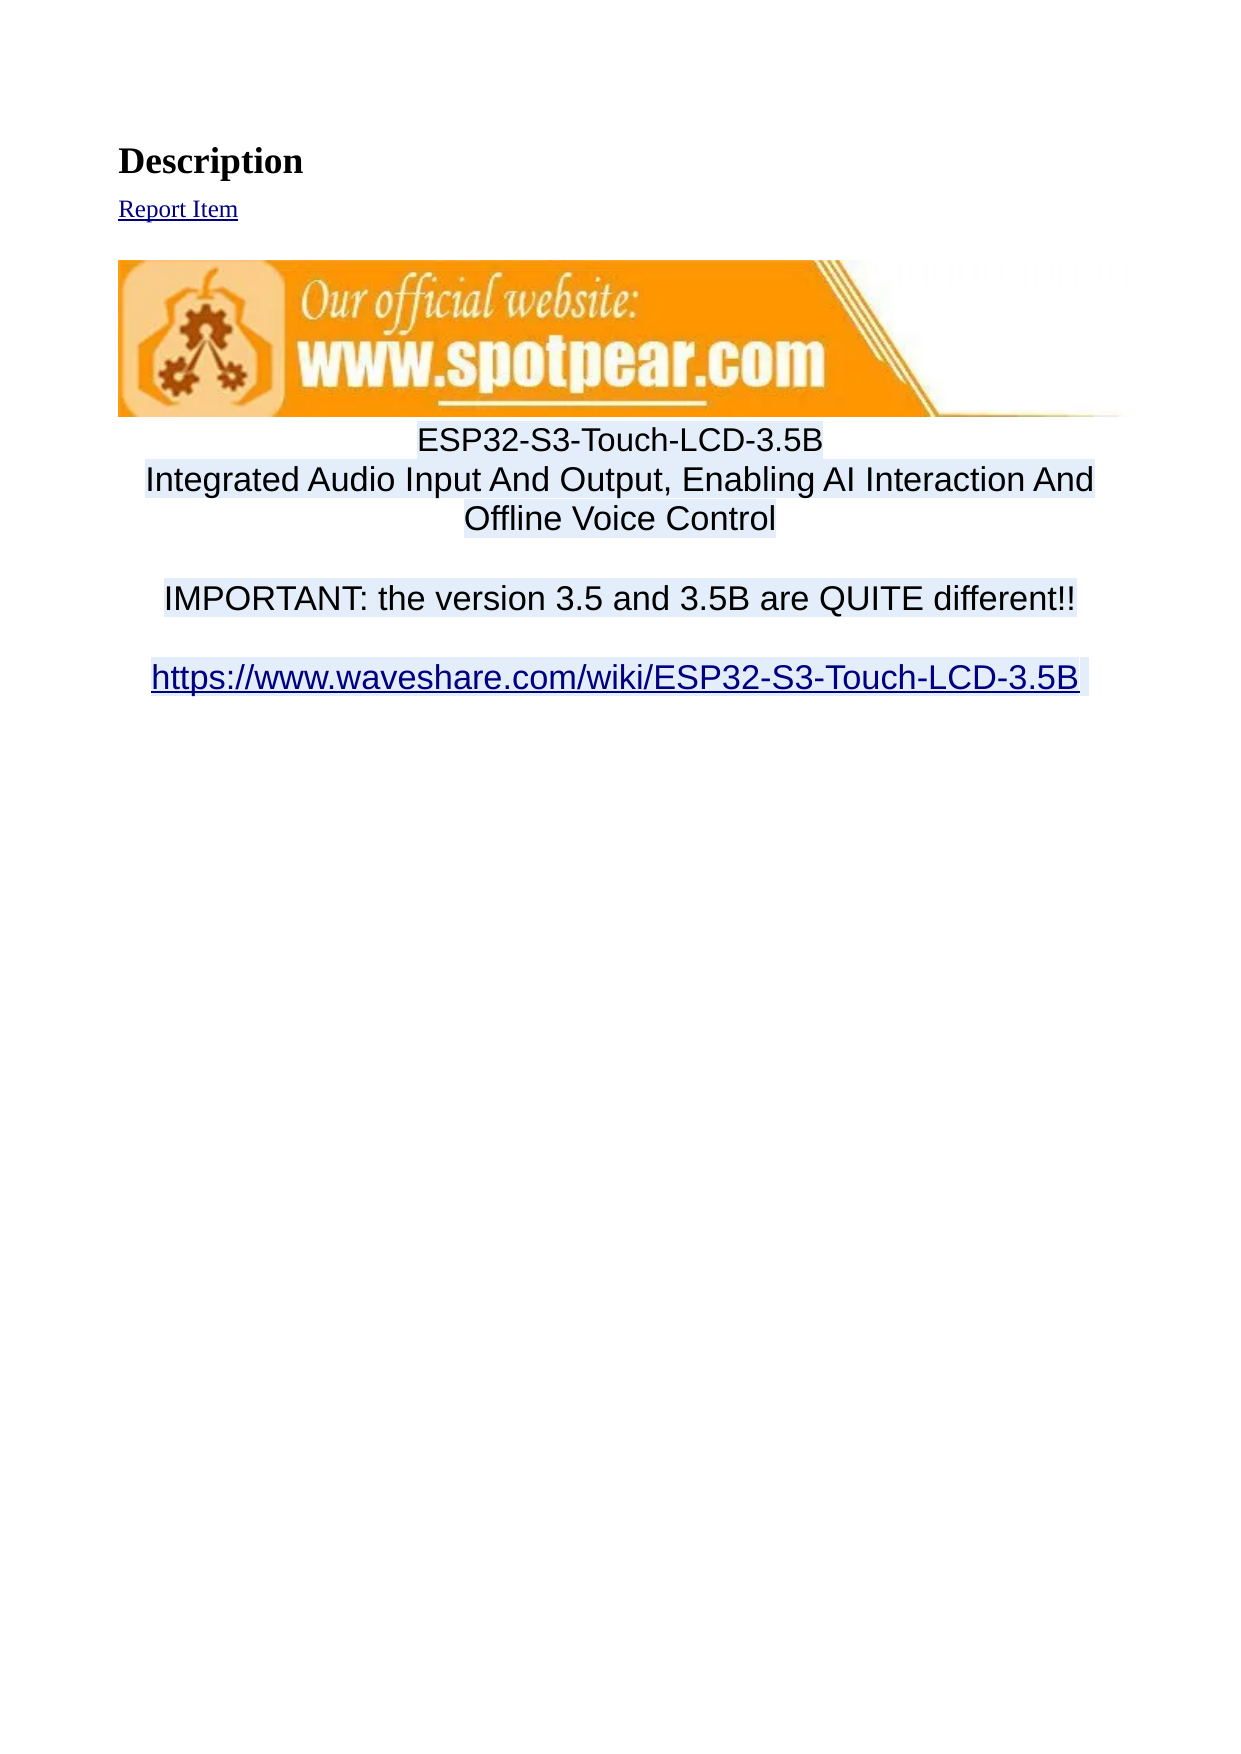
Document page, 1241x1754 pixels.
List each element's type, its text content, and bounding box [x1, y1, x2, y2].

subtitle Description [118, 139, 1122, 182]
text Integrated Audio Input And Output, Enabling AI Interaction And Offline Voice Control [118, 459, 1122, 538]
picture [118, 260, 1134, 417]
text https://www.waveshare.com/wiki/ESP32-S3-Touch-LCD-3.5B [118, 657, 1122, 696]
text Report Item [118, 194, 1122, 223]
text ESP32-S3-Touch-LCD-3.5B [118, 421, 1122, 459]
text IMPORTANT: the version 3.5 and 3.5B are QUITE different!! [118, 578, 1122, 617]
